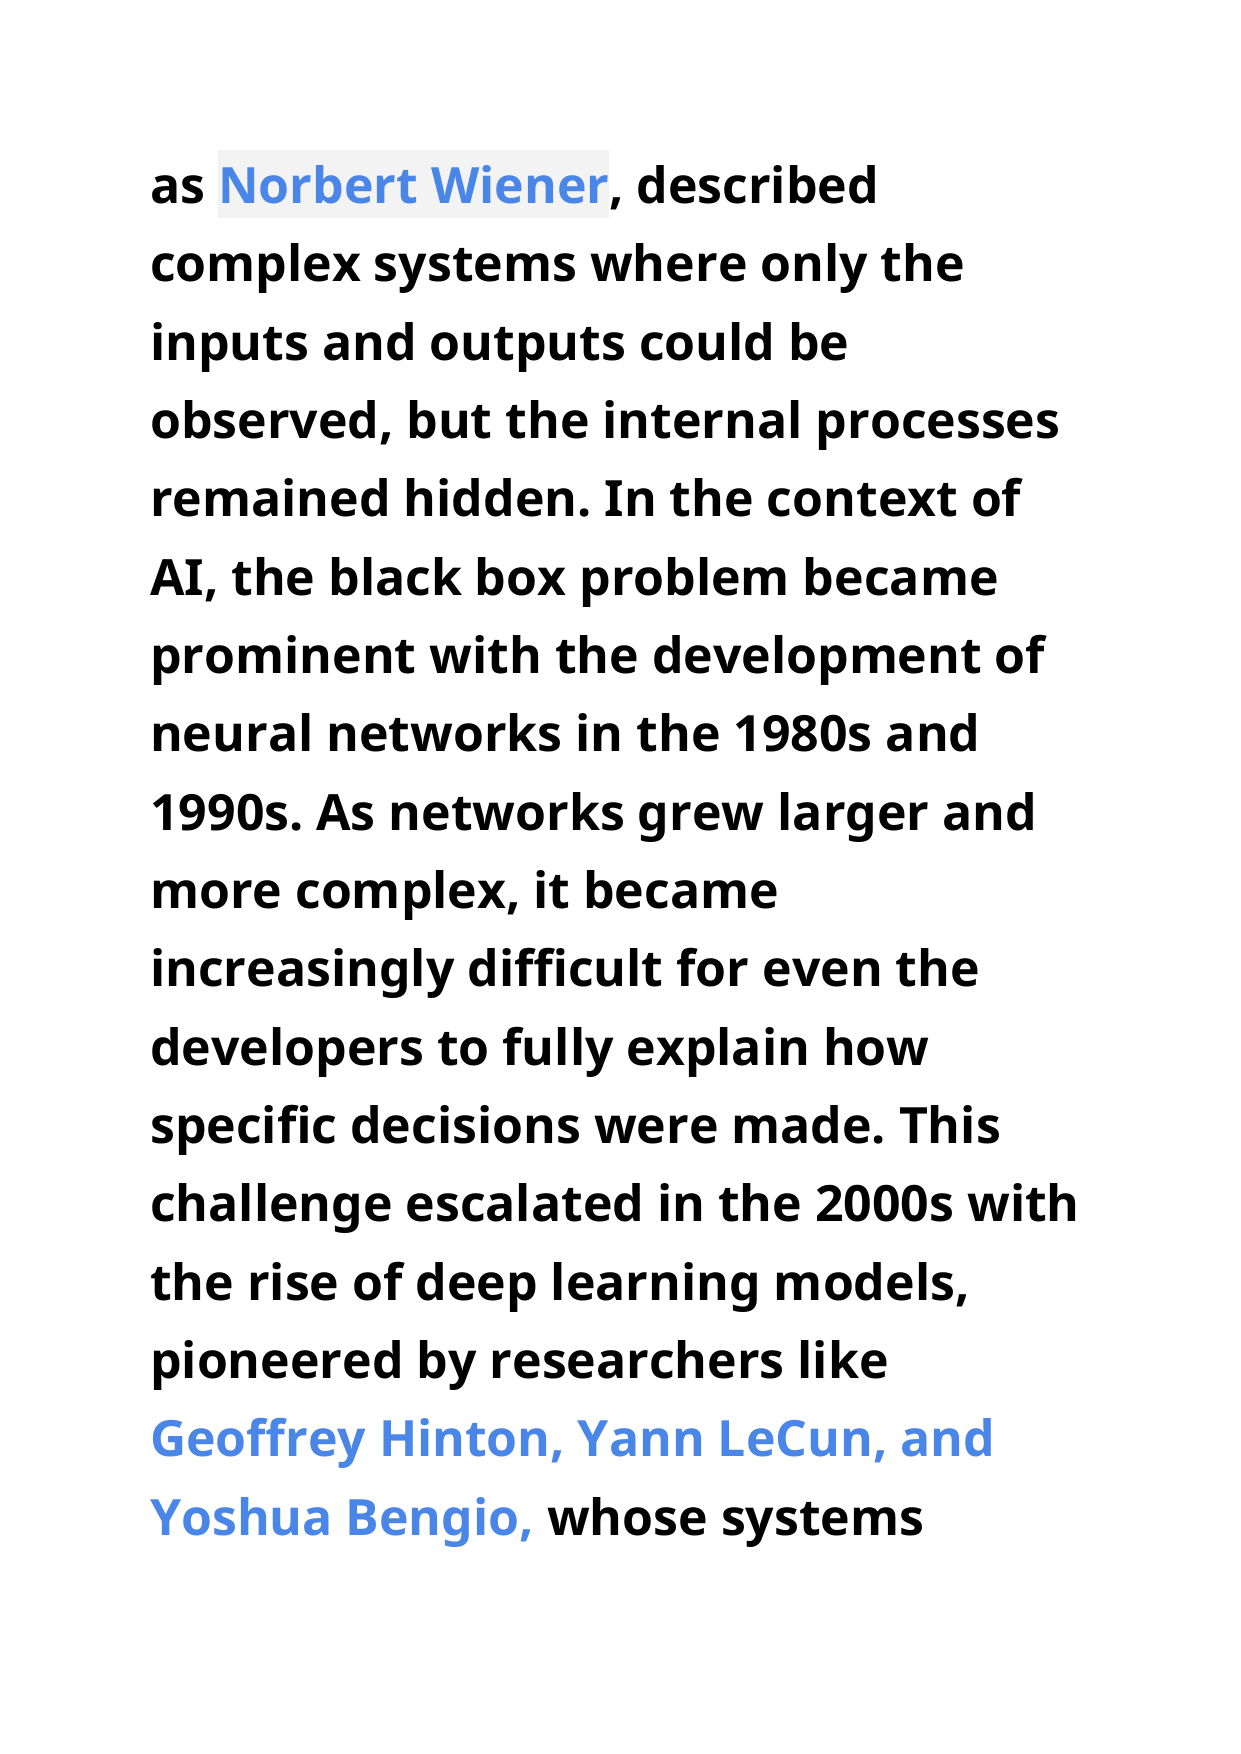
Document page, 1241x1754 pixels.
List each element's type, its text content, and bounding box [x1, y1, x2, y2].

text as Norbert Wiener, described complex systems where only the inputs and outputs could be observed, but the internal processes remained hidden. In the context of AI, the black box problem became prominent with the development of neural networks in the 1980s and 1990s. As networks grew larger and more complex, it became increasingly difficult for even the developers to fully explain how specific decisions were made. This challenge escalated in the 2000s with the rise of deep learning models, pioneered by researchers like Geoffrey Hinton, Yann LeCun, and Yoshua Bengio, whose systems [150, 150, 1090, 1550]
